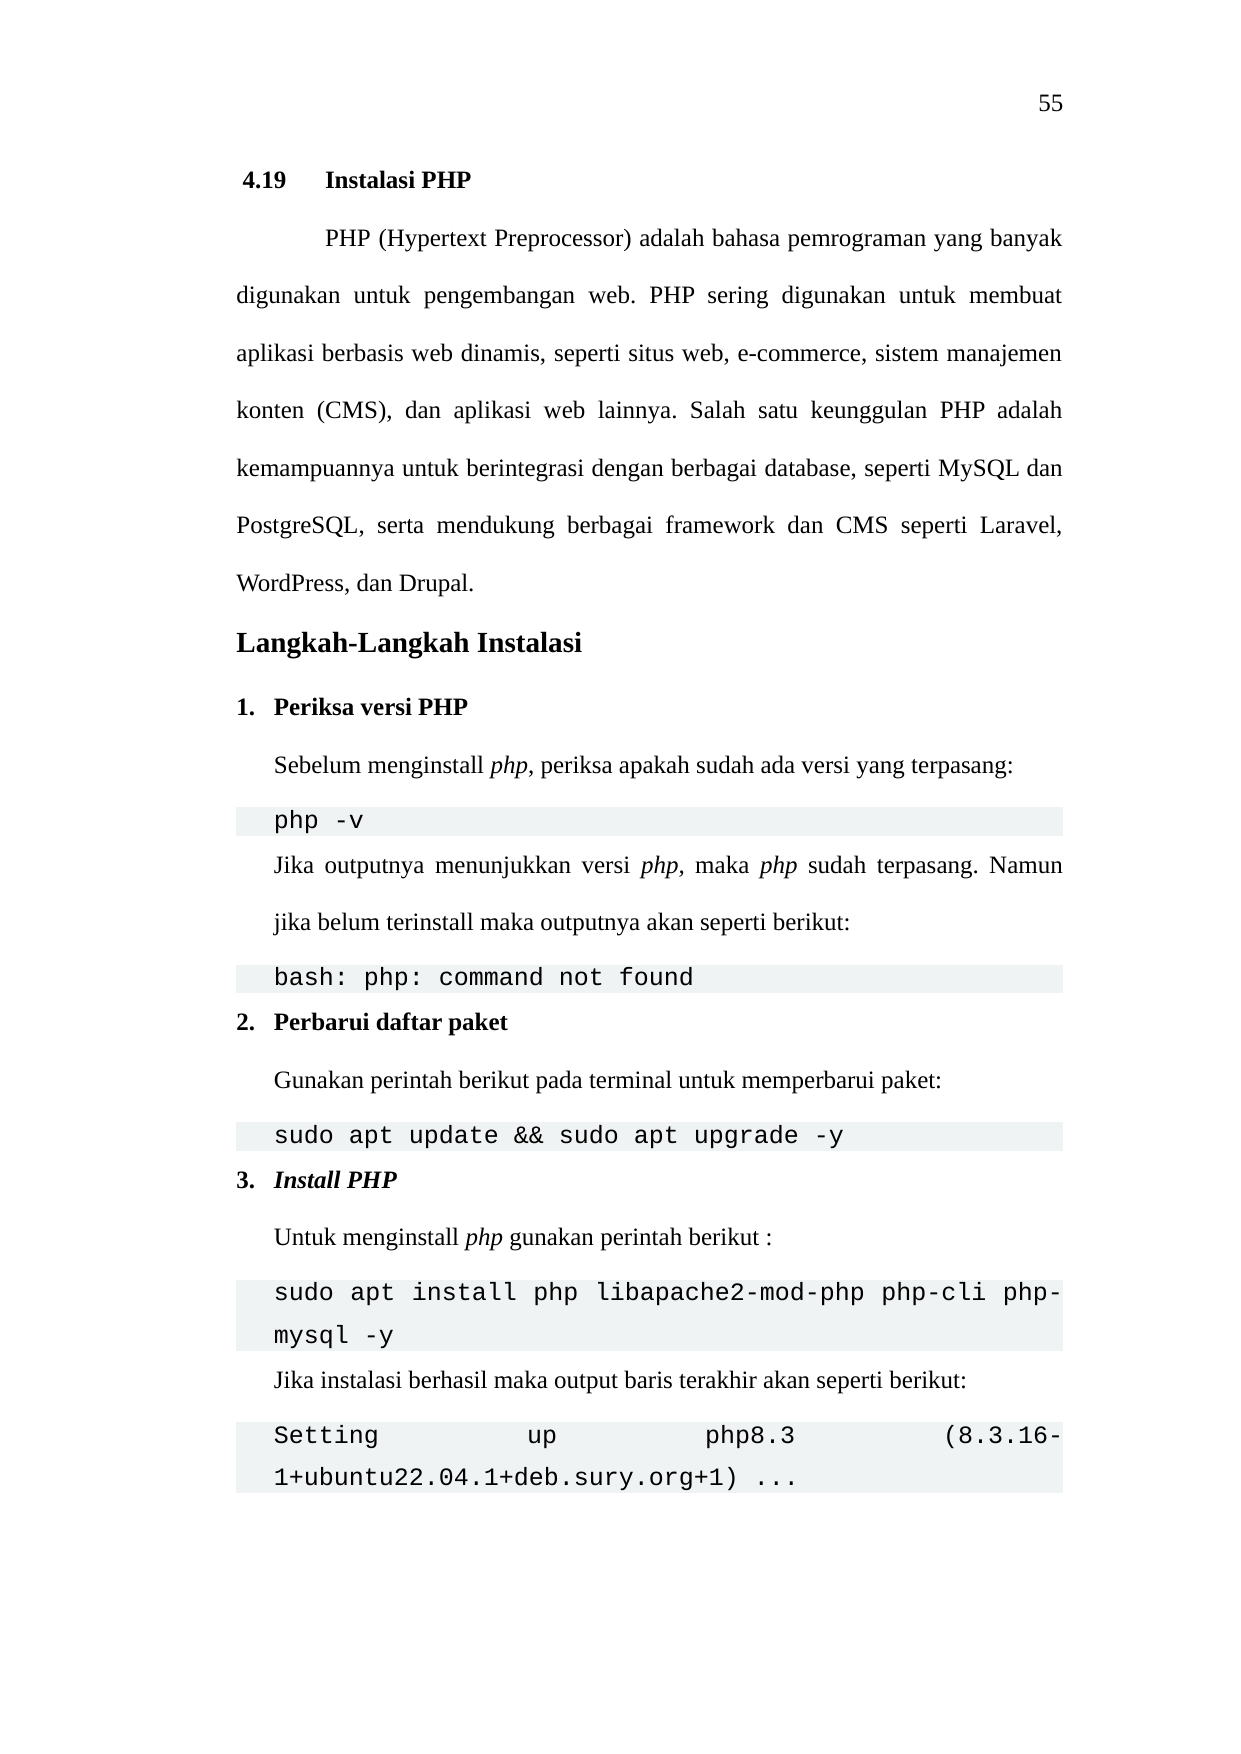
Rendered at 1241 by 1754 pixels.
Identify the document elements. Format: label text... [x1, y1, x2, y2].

list Jika instalasi berhasil maka output baris terakhir akan seperti berikut: [236, 1365, 1063, 1394]
list Periksa versi PHP [236, 692, 1063, 721]
list sudo apt install php libapache2-mod-php php-cli php-mysql -y [236, 1280, 1063, 1351]
list Untuk menginstall php gunakan perintah berikut : [236, 1222, 1063, 1251]
text PHP (Hypertext Preprocessor) adalah bahasa pemrograman yang banyak digunakan untuk pengembangan web. PHP sering digunakan untuk membuat aplikasi berbasis web dinamis, seperti situs web, e-commerce, sistem manajemen konten (CMS), dan aplikasi web lainnya. Salah satu keunggulan PHP adalah kemampuannya untuk berintegrasi dengan berbagai database, seperti MySQL dan PostgreSQL, serta mendukung berbagai framework dan CMS seperti Laravel, WordPress, dan Drupal. [236, 223, 1063, 597]
list Jika outputnya menunjukkan versi php, maka php sudah terpasang. Namun jika belum terinstall maka outputnya akan seperti berikut: [236, 850, 1063, 936]
subtitle Instalasi PHP [236, 165, 1063, 194]
text Langkah-Langkah Instalasi [236, 625, 1063, 659]
list Install PHP [236, 1165, 1063, 1194]
list Setting up php8.3 (8.3.16-1+ubuntu22.04.1+deb.sury.org+1) ... [236, 1422, 1063, 1493]
list php -v [236, 807, 1063, 836]
list Perbarui daftar paket [236, 1007, 1063, 1036]
list Gunakan perintah berikut pada terminal untuk memperbarui paket: [236, 1065, 1063, 1094]
list Sebelum menginstall php, periksa apakah sudah ada versi yang terpasang: [236, 750, 1063, 779]
list bash: php: command not found [236, 965, 1063, 993]
list sudo apt update && sudo apt upgrade -y [236, 1122, 1063, 1151]
